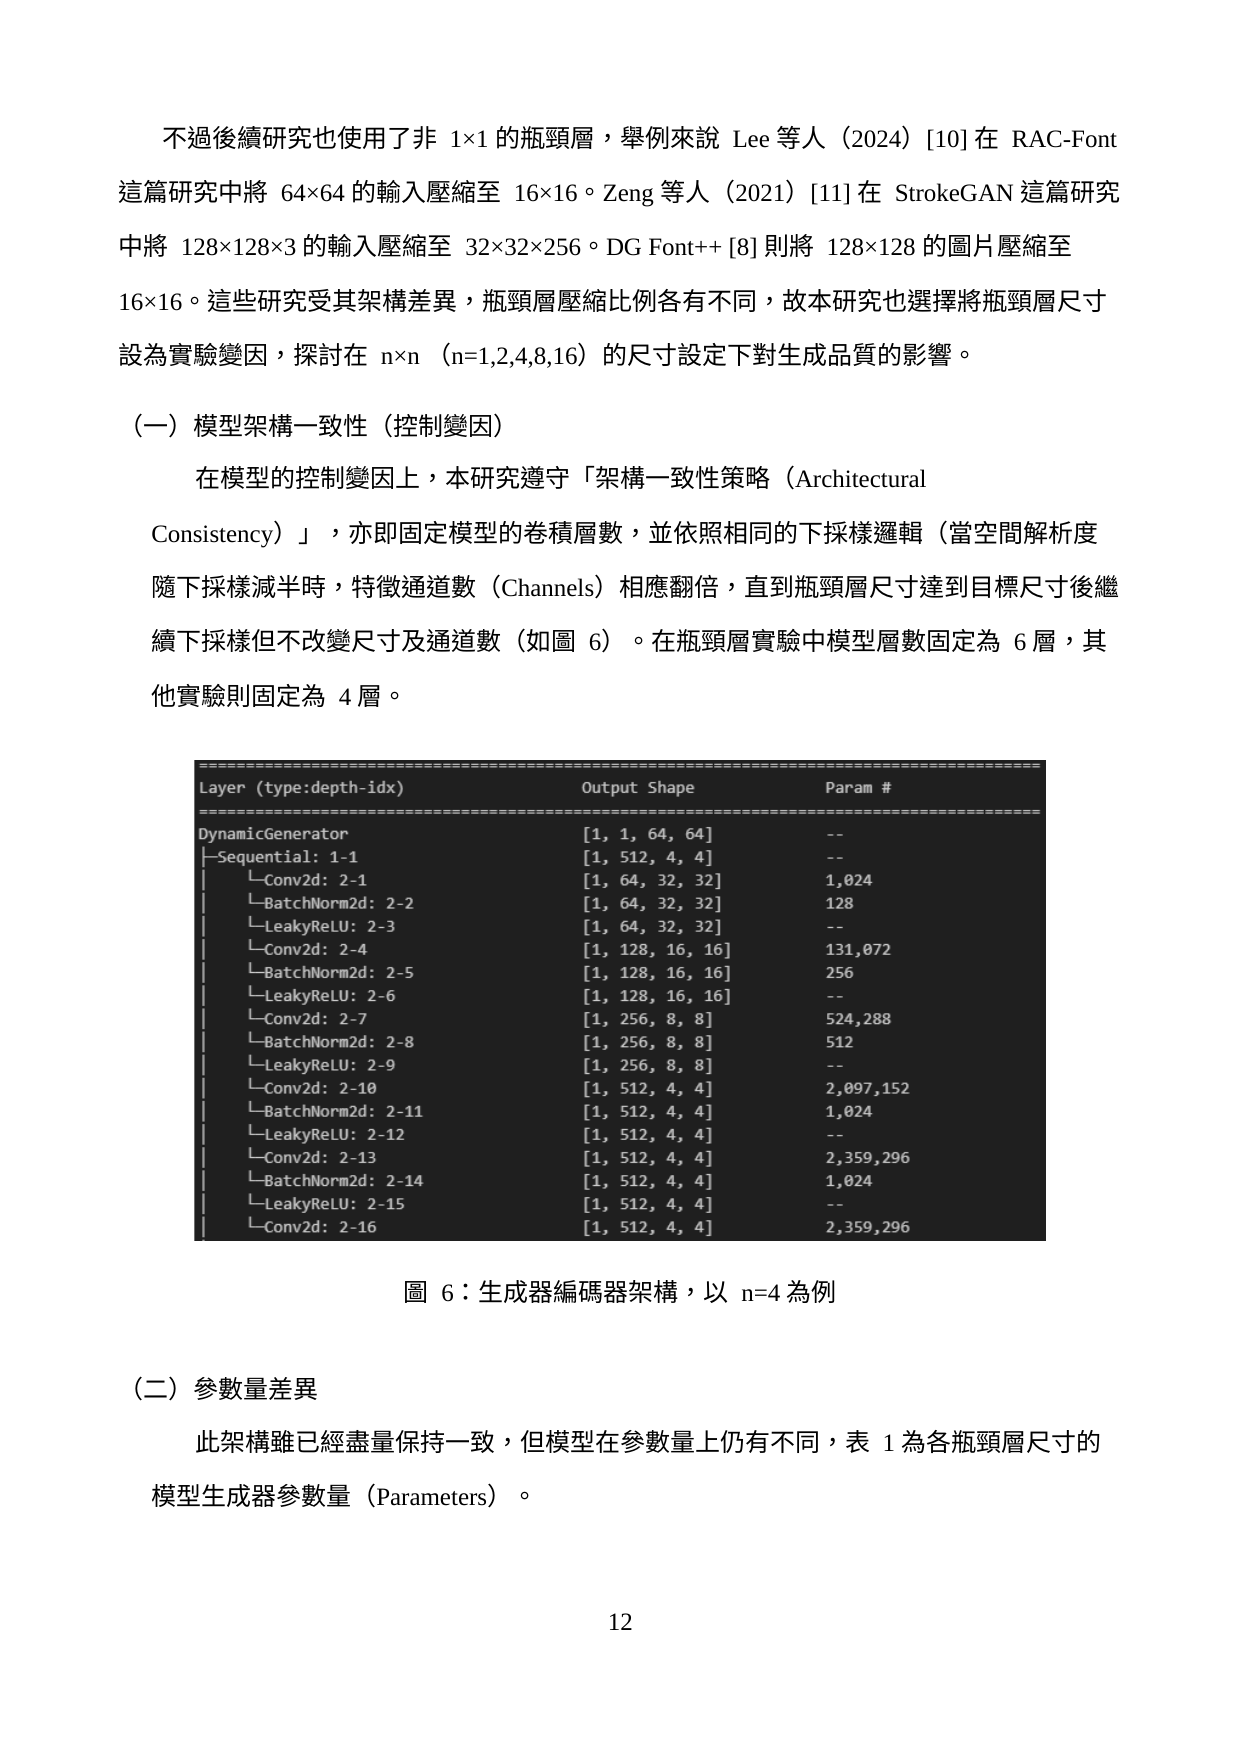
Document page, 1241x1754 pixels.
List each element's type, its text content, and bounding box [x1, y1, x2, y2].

picture [194, 760, 1046, 1241]
text 此架構雖已經盡量保持一致，但模型在參數量上仍有不同，表 1 為各瓶頸層尺寸的模型生成器參數量（Parameters）。 [151, 1422, 1122, 1513]
text 不過後續研究也使用了非 1×1 的瓶頸層，舉例來說 Lee 等人（2024）[10] 在 RAC-Font 這篇研究中將 64×64 的輸入壓縮至 16×16。Zeng 等人（2021）[11] 在 StrokeGAN 這篇研究中將 128×128×3 的輸入壓縮至 32×32×256。DG Font++ [8] 則將 128×128 的圖片壓縮至 16×16。這些研究受其架構差異，瓶頸層壓縮比例各有不同，故本研究也選擇將瓶頸層尺寸設為實驗變因，探討在 n×n （n=1,2,4,8,16）的尺寸設定下對生成品質的影響。 [118, 118, 1122, 372]
text 在模型的控制變因上，本研究遵守「架構一致性策略（Architectural Consistency）」，亦即固定模型的卷積層數，並依照相同的下採樣邏輯（當空間解析度隨下採樣減半時，特徵通道數（Channels）相應翻倍，直到瓶頸層尺寸達到目標尺寸後繼續下採樣但不改變尺寸及通道數（如圖 6）。在瓶頸層實驗中模型層數固定為 6 層，其他實驗則固定為 4 層。 [151, 459, 1122, 712]
subtitle 參數量差異 [118, 1370, 1122, 1406]
subtitle 模型架構一致性（控制變因） [118, 406, 1122, 442]
text 圖 6：生成器編碼器架構，以 n=4 為例 [194, 1241, 1046, 1308]
